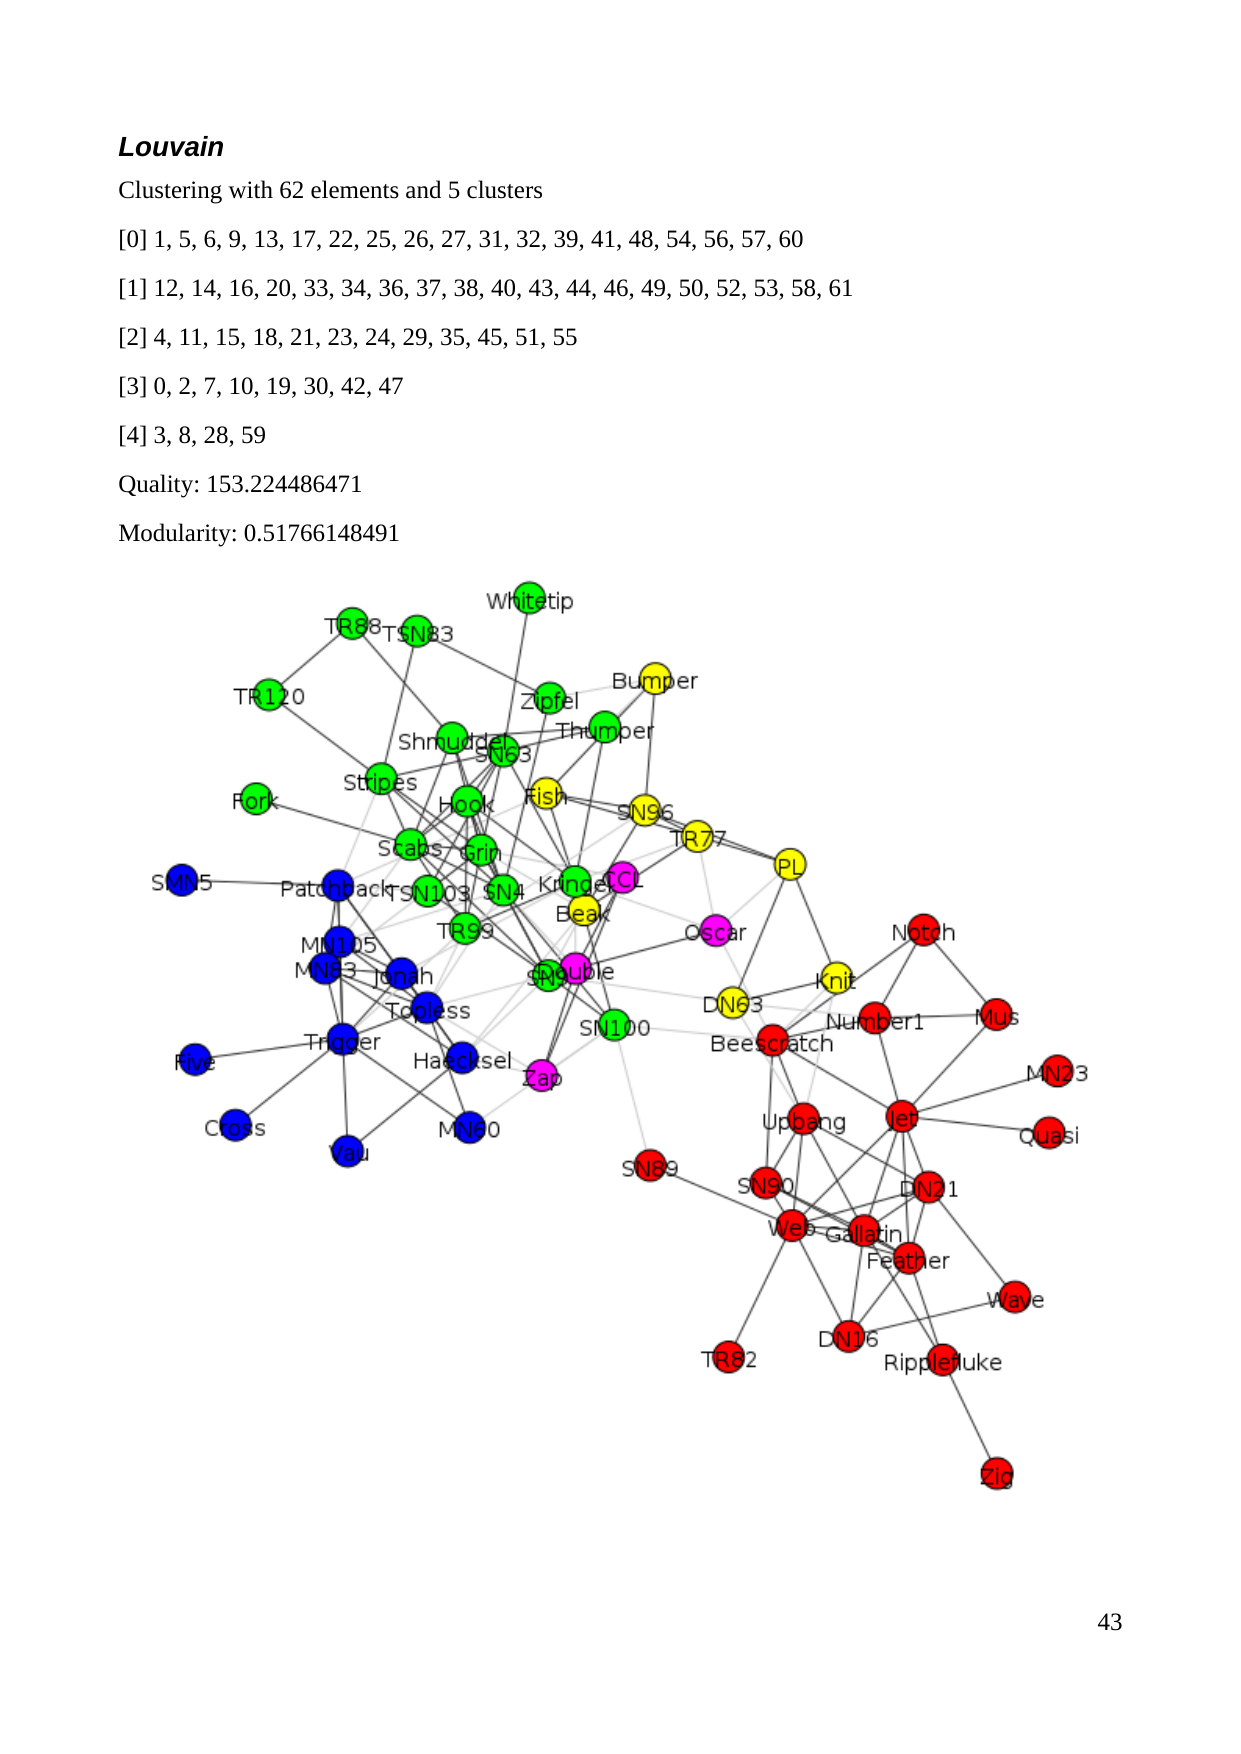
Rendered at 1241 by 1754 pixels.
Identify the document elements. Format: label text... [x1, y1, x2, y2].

text [4] 3, 8, 28, 59 [118, 420, 1122, 449]
text Modularity: 0.51766148491 [118, 518, 1122, 547]
text Quality: 153.224486471 [118, 469, 1122, 498]
text [2] 4, 11, 15, 18, 21, 23, 24, 29, 35, 45, 51, 55 [118, 322, 1122, 351]
text [1] 12, 14, 16, 20, 33, 34, 36, 37, 38, 40, 43, 44, 46, 49, 50, 52, 53, 58, 61 [118, 273, 1122, 302]
text Clustering with 62 elements and 5 clusters [118, 175, 1122, 204]
picture [151, 567, 1089, 1505]
text [0] 1, 5, 6, 9, 13, 17, 22, 25, 26, 27, 31, 32, 39, 41, 48, 54, 56, 57, 60 [118, 224, 1122, 253]
subtitle Louvain [118, 131, 1122, 162]
text [3] 0, 2, 7, 10, 19, 30, 42, 47 [118, 371, 1122, 400]
